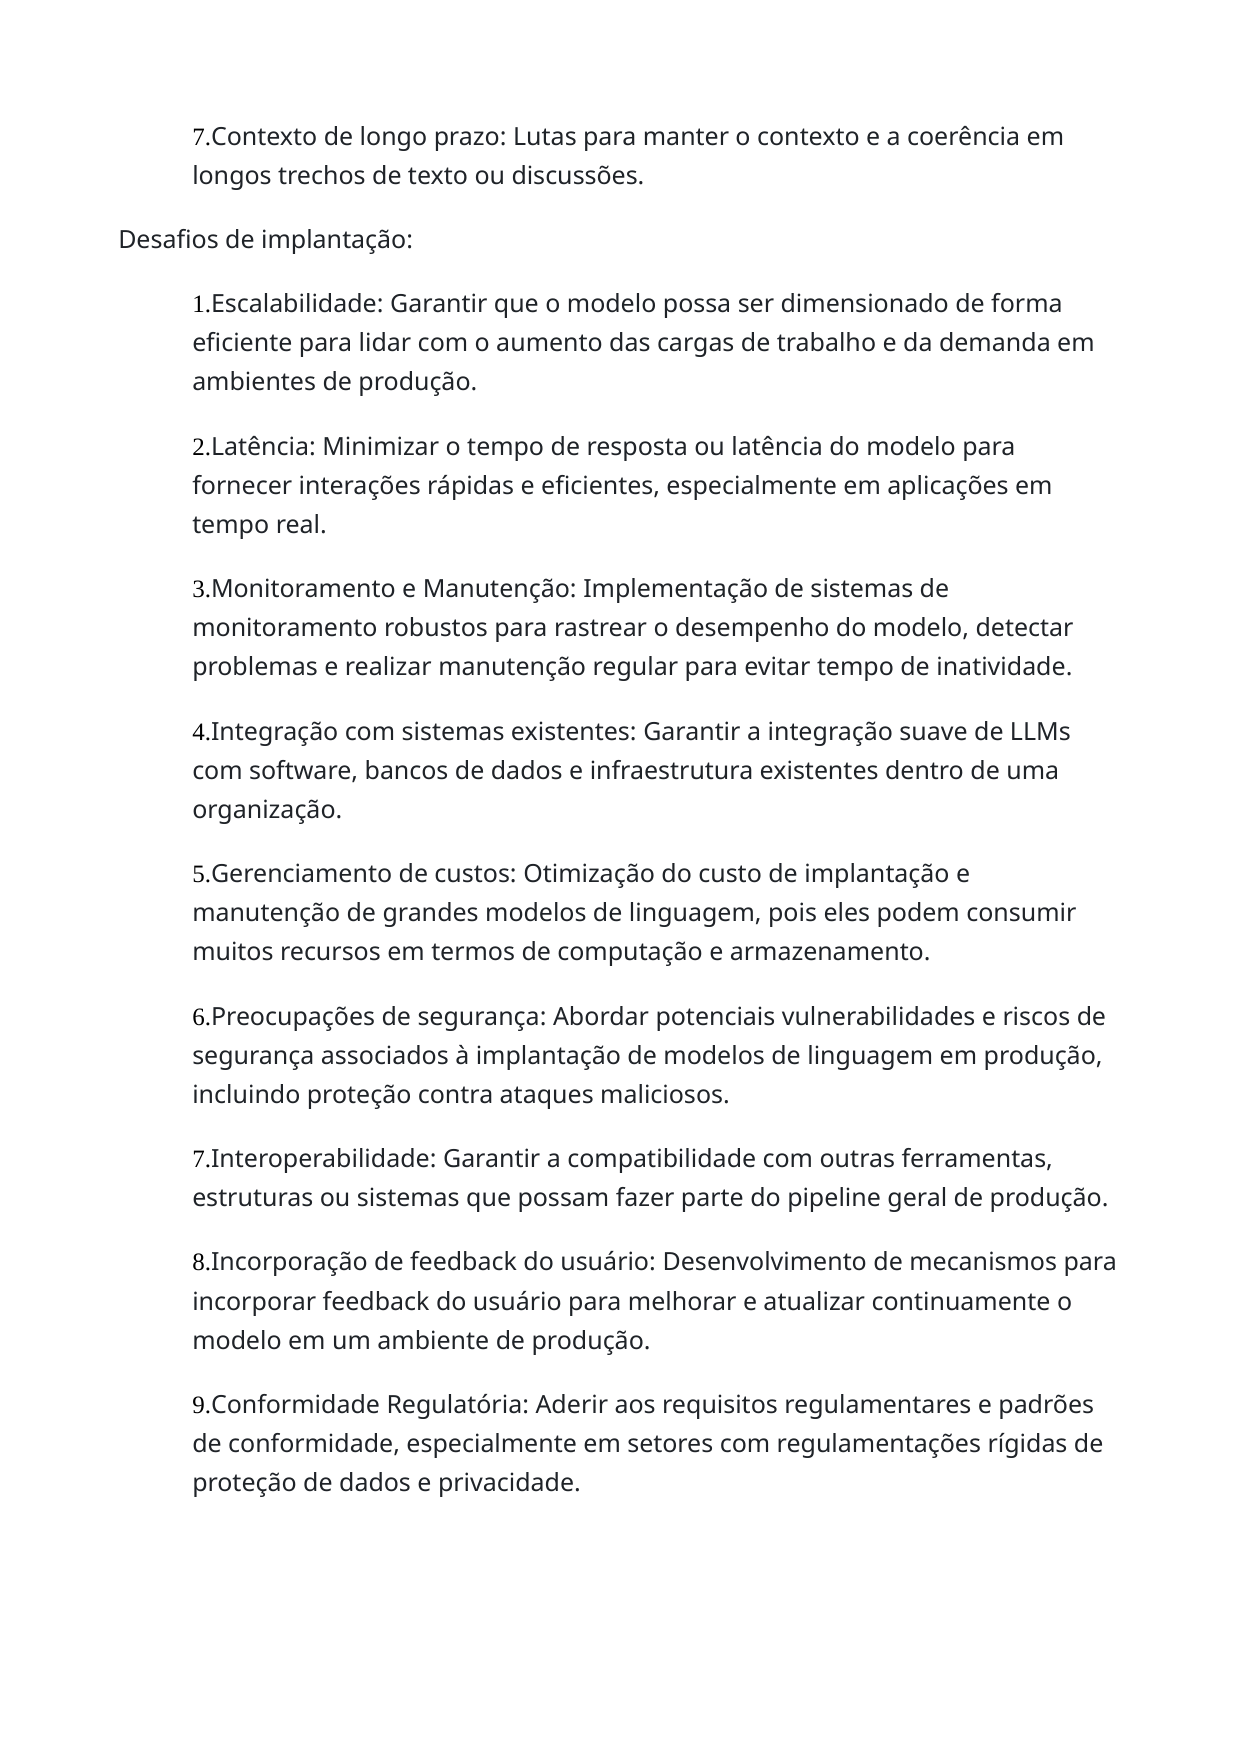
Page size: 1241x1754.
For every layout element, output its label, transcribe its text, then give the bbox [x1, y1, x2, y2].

list Monitoramento e Manutenção: Implementação de sistemas de monitoramento robustos para rastrear o desempenho do modelo, detectar problemas e realizar manutenção regular para evitar tempo de inatividade. [118, 571, 1122, 683]
list Latência: Minimizar o tempo de resposta ou latência do modelo para fornecer interações rápidas e eficientes, especialmente em aplicações em tempo real. [118, 428, 1122, 541]
list Interoperabilidade: Garantir a compatibilidade com outras ferramentas, estruturas ou sistemas que possam fazer parte do pipeline geral de produção. [118, 1141, 1122, 1214]
list Preocupações de segurança: Abordar potenciais vulnerabilidades e riscos de segurança associados à implantação de modelos de linguagem em produção, incluindo proteção contra ataques maliciosos. [118, 998, 1122, 1111]
list Incorporação de feedback do usuário: Desenvolvimento de mecanismos para incorporar feedback do usuário para melhorar e atualizar continuamente o modelo em um ambiente de produção. [118, 1244, 1122, 1356]
list Gerenciamento de custos: Otimização do custo de implantação e manutenção de grandes modelos de linguagem, pois eles podem consumir muitos recursos em termos de computação e armazenamento. [118, 856, 1122, 968]
list Escalabilidade: Garantir que o modelo possa ser dimensionado de forma eficiente para lidar com o aumento das cargas de trabalho e da demanda em ambientes de produção. [118, 286, 1122, 398]
list Conformidade Regulatória: Aderir aos requisitos regulamentares e padrões de conformidade, especialmente em setores com regulamentações rígidas de proteção de dados e privacidade. [118, 1386, 1122, 1499]
list Integração com sistemas existentes: Garantir a integração suave de LLMs com software, bancos de dados e infraestrutura existentes dentro de uma organização. [118, 713, 1122, 826]
text Desafios de implantação: [118, 221, 1122, 256]
list Contexto de longo prazo: Lutas para manter o contexto e a coerência em longos trechos de texto ou discussões. [118, 118, 1122, 191]
